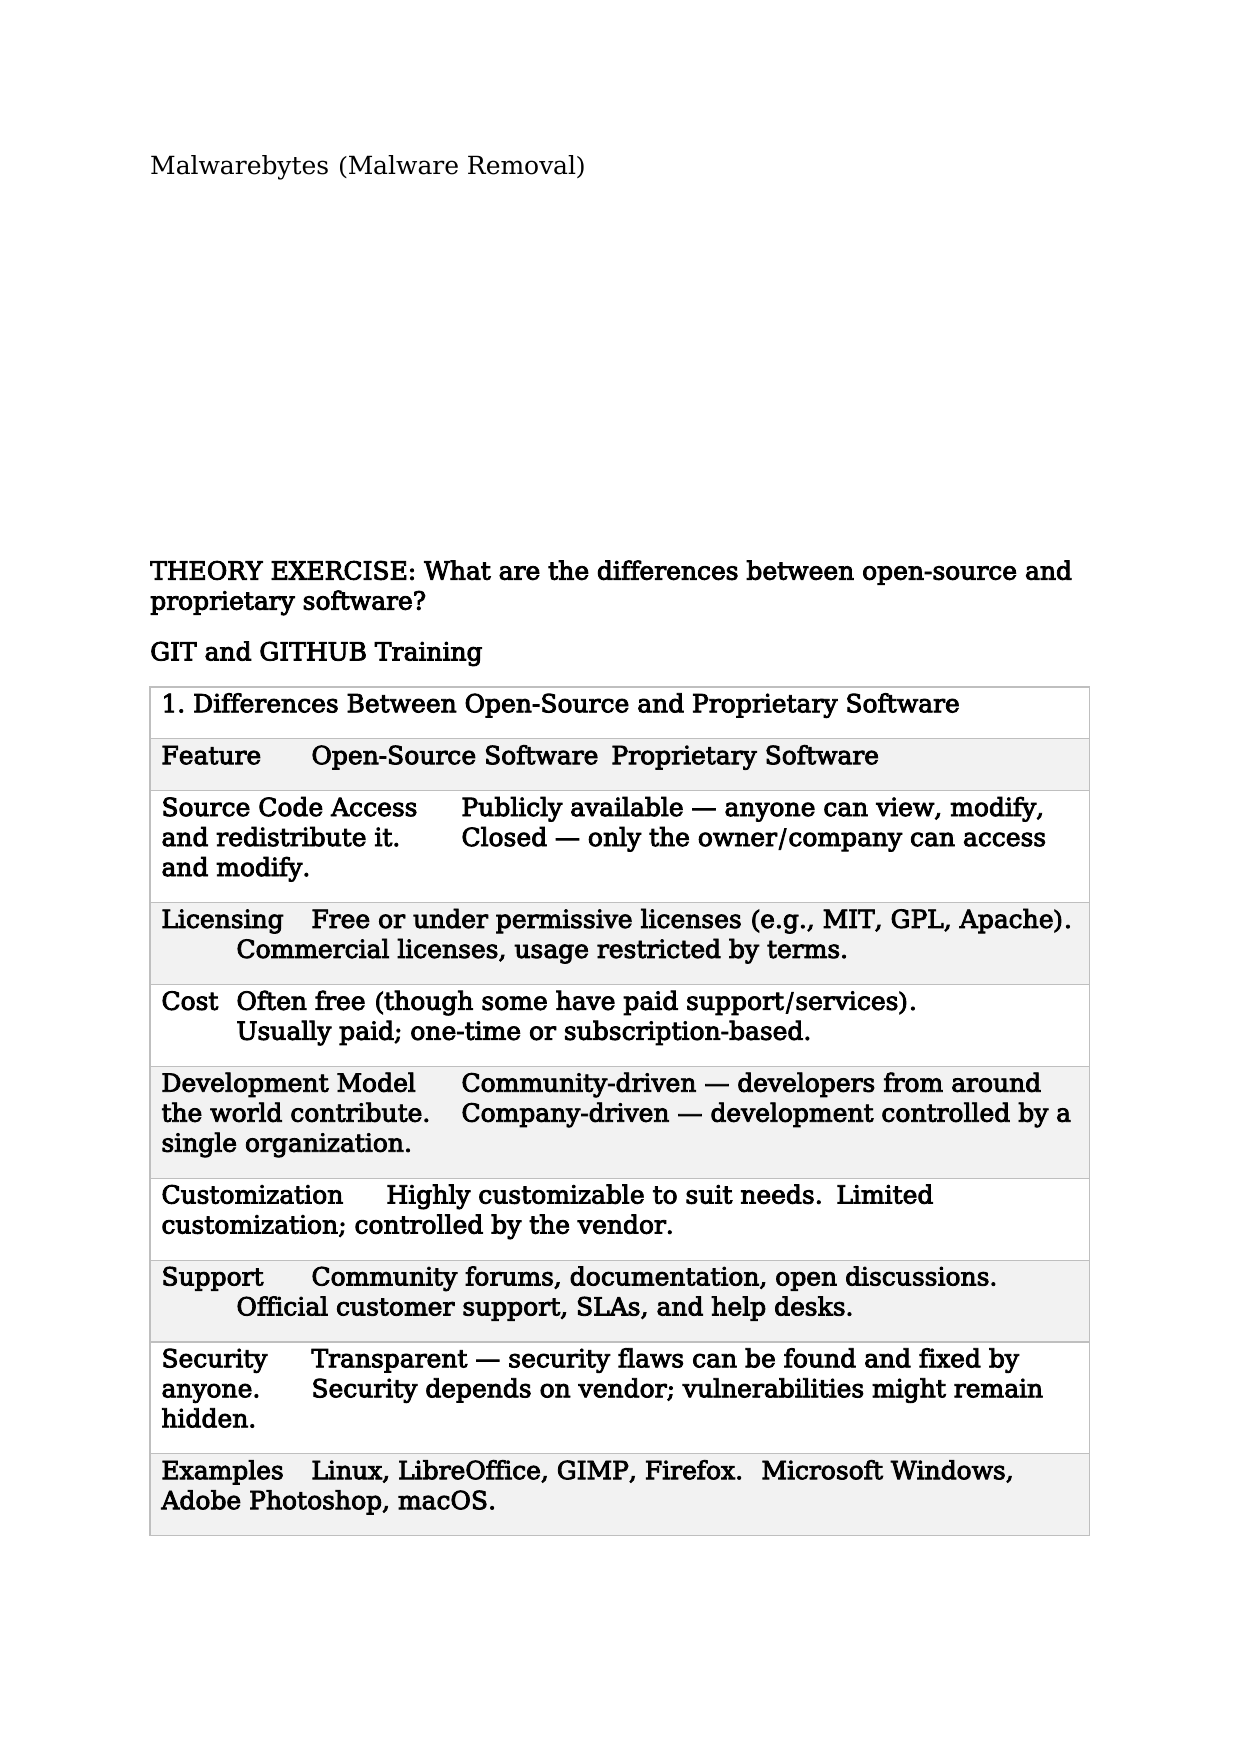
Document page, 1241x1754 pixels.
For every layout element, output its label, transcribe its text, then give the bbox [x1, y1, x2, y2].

table_cell Support Community forums, documentation, open discussions. Official customer support, SLAs, and help desks. [151, 1261, 1089, 1341]
table_cell Feature Open-Source Software Proprietary Software [151, 739, 1089, 790]
table_cell Licensing Free or under permissive licenses (e.g., MIT, GPL, Apache). Commercial licenses, usage restricted by terms. [151, 903, 1089, 984]
table_cell Examples Linux, LibreOffice, GIMP, Firefox. Microsoft Windows, Adobe Photoshop, macOS. [151, 1454, 1089, 1535]
table_cell Cost Often free (though some have paid support/services). Usually paid; one-time or subscription-based. [151, 985, 1089, 1066]
table_cell Customization Highly customizable to suit needs. Limited customization; controlled by the vendor. [151, 1179, 1089, 1259]
table_header 1. Differences Between Open-Source and Proprietary Software [151, 688, 1089, 738]
text THEORY EXERCISE: What are the differences between open-source and proprietary software? [150, 555, 1090, 615]
text Malwarebytes (Malware Removal) [150, 150, 1090, 180]
table_cell Source Code Access Publicly available — anyone can view, modify, and redistribute it. Closed — only the owner/company can access and modify. [151, 791, 1089, 902]
text GIT and GITHUB Training [150, 636, 1090, 666]
table_cell Security Transparent — security flaws can be found and fixed by anyone. Security depends on vendor; vulnerabilities might remain hidden. [151, 1343, 1089, 1453]
table_cell Development Model Community-driven — developers from around the world contribute. Company-driven — development controlled by a single organization. [151, 1067, 1089, 1178]
